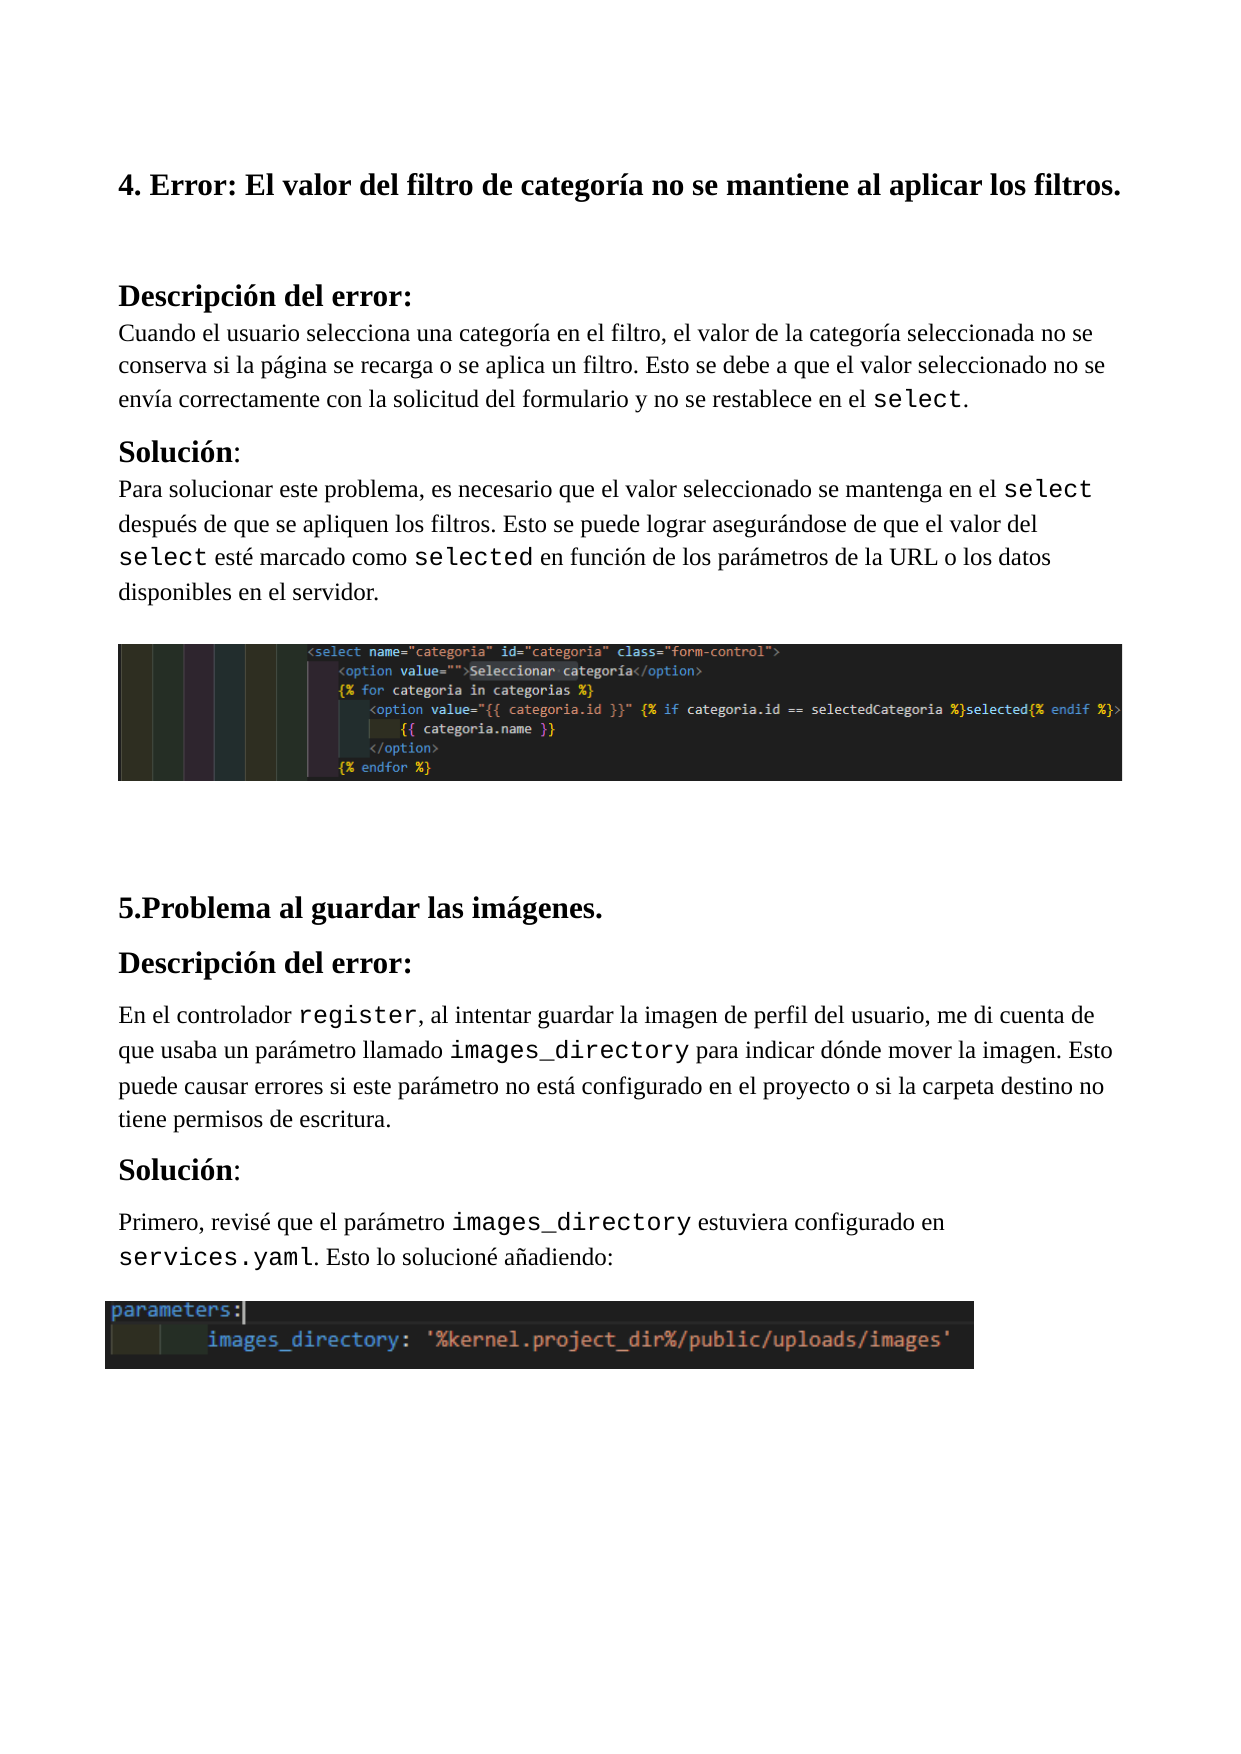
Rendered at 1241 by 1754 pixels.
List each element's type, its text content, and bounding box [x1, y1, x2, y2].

text Descripción del error: Cuando el usuario selecciona una categoría en el filtro, el valor de la categoría seleccionada no se conserva si la página se recarga o se aplica un filtro. Esto se debe a que el valor seleccionado no se envía correctamente con la solicitud del formulario y no se restablece en el select. [118, 277, 1122, 414]
text Solución: Para solucionar este problema, es necesario que el valor seleccionado se mantenga en el select después de que se apliquen los filtros. Esto se puede lograr asegurándose de que el valor del select esté marcado como selected en función de los parámetros de la URL o los datos disponibles en el servidor. [118, 434, 1122, 606]
text En el controlador register, al intentar guardar la imagen de perfil del usuario, me di cuenta de que usaba un parámetro llamado images_directory para indicar dónde mover la imagen. Esto puede causar errores si este parámetro no está configurado en el proyecto o si la carpeta destino no tiene permisos de escritura. [118, 1001, 1122, 1132]
picture [118, 644, 1123, 781]
text 4. Error: El valor del filtro de categoría no se mantiene al aplicar los filtros. [118, 166, 1122, 202]
picture [105, 1301, 974, 1369]
text Descripción del error: [118, 945, 1122, 981]
text 5.Problema al guardar las imágenes. [118, 889, 1122, 925]
text Primero, revisé que el parámetro images_directory estuviera configurado en services.yaml. Esto lo solucioné añadiendo: [118, 1207, 1122, 1273]
text Solución: [118, 1151, 1122, 1187]
